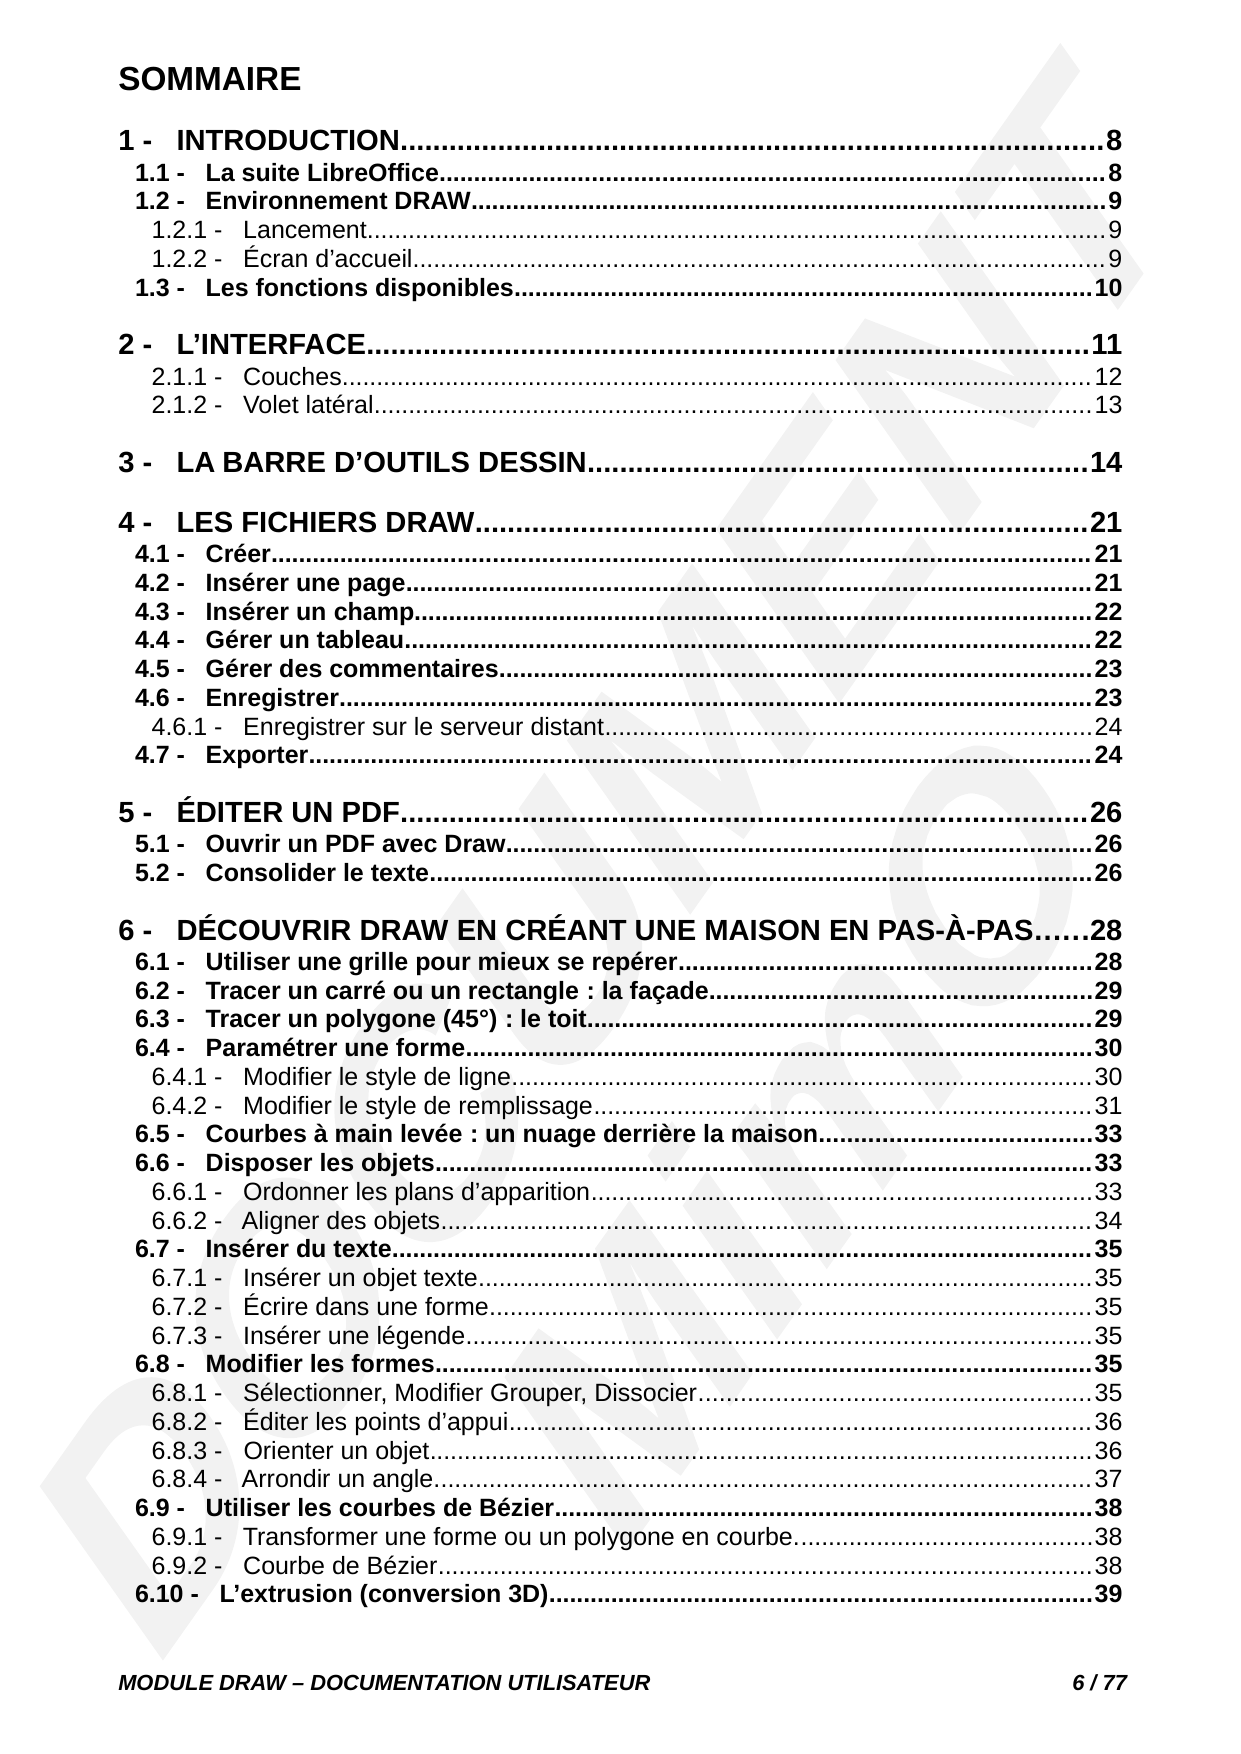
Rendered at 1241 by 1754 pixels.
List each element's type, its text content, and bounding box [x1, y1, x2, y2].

text 6.5 - Courbes à main levée : un nuage derrière la maison. 33 [135, 1119, 1122, 1148]
text 6.7.1 - Insérer un objet texte 35 [151, 1263, 1122, 1292]
text 1.3 - Les fonctions disponibles 10 [135, 273, 1122, 301]
text 6.9 - Utiliser les courbes de Bézier 38 [135, 1493, 1122, 1522]
text 4.1 - Créer 21 [135, 539, 1122, 568]
text 3 - La barre d’outils dessin 14 [118, 445, 1122, 478]
text 6 - Découvrir Draw en créant une maison en pas-à-pas 28 [118, 913, 1122, 946]
text 4.6 - Enregistrer 23 [135, 683, 1122, 712]
text 6.6.2 - Aligner des objets 34 [151, 1206, 1122, 1234]
text 6.8.2 - Éditer les points d’appui 36 [151, 1407, 1122, 1436]
text 6.7.2 - Écrire dans une forme 35 [151, 1292, 1122, 1321]
text 2.1.2 - Volet latéral 13 [151, 390, 1122, 419]
text 6.10 - L’extrusion (conversion 3D) 39 [135, 1579, 1122, 1608]
text 6.8 - Modifier les formes 35 [135, 1349, 1122, 1378]
text 5.1 - Ouvrir un PDF avec Draw 26 [135, 829, 1122, 858]
text 6.8.1 - Sélectionner, Modifier Grouper, Dissocier 35 [151, 1378, 1122, 1407]
text 6.4.1 - Modifier le style de ligne 30 [151, 1062, 1122, 1091]
text 6.7 - Insérer du texte 35 [135, 1234, 1122, 1263]
text 5.2 - Consolider le texte 26 [135, 858, 1122, 887]
text 1.2.2 - Écran d’accueil 9 [151, 244, 1122, 273]
text 6.6 - Disposer les objets 33 [135, 1148, 1122, 1177]
subtitle SOMMAIRE [118, 59, 1122, 97]
text 2.1.1 - Couches 12 [151, 361, 1122, 390]
text 6.7.3 - Insérer une légende 35 [151, 1321, 1122, 1349]
text 6.4.2 - Modifier le style de remplissage 31 [151, 1091, 1122, 1119]
text 6.2 - Tracer un carré ou un rectangle : la façade 29 [135, 976, 1122, 1004]
text 4 - Les fichiers Draw 21 [118, 505, 1122, 538]
text 4.4 - Gérer un tableau 22 [135, 625, 1122, 654]
text 1.2.1 - Lancement 9 [151, 215, 1122, 244]
text 6.1 - Utiliser une grille pour mieux se repérer 28 [135, 947, 1122, 976]
text 4.6.1 - Enregistrer sur le serveur distant 24 [151, 712, 1122, 740]
text 5 - Éditer un PDF 26 [118, 795, 1122, 829]
text 1 - introduction 8 [118, 123, 1122, 157]
text 6.6.1 - Ordonner les plans d’apparition 33 [151, 1177, 1122, 1206]
text 6.4 - Paramétrer une forme 30 [135, 1033, 1122, 1062]
text 6.9.1 - Transformer une forme ou un polygone en courbe. 38 [151, 1522, 1122, 1551]
text 6.8.4 - Arrondir un angle. 37 [151, 1464, 1122, 1493]
text 4.2 - Insérer une page 21 [135, 568, 1122, 597]
text 2 - L’interface 11 [118, 327, 1122, 361]
text 6.9.2 - Courbe de Bézier 38 [151, 1551, 1122, 1579]
text 4.7 - Exporter 24 [135, 740, 1122, 769]
text 4.3 - Insérer un champ 22 [135, 597, 1122, 625]
text 1.2 - Environnement DRAW 9 [135, 186, 1122, 215]
text 6.8.3 - Orienter un objet. 36 [151, 1436, 1122, 1464]
text 6.3 - Tracer un polygone (45°) : le toit. 29 [135, 1004, 1122, 1033]
text 1.1 - La suite LibreOffice 8 [135, 158, 1122, 186]
text 4.5 - Gérer des commentaires 23 [135, 654, 1122, 683]
